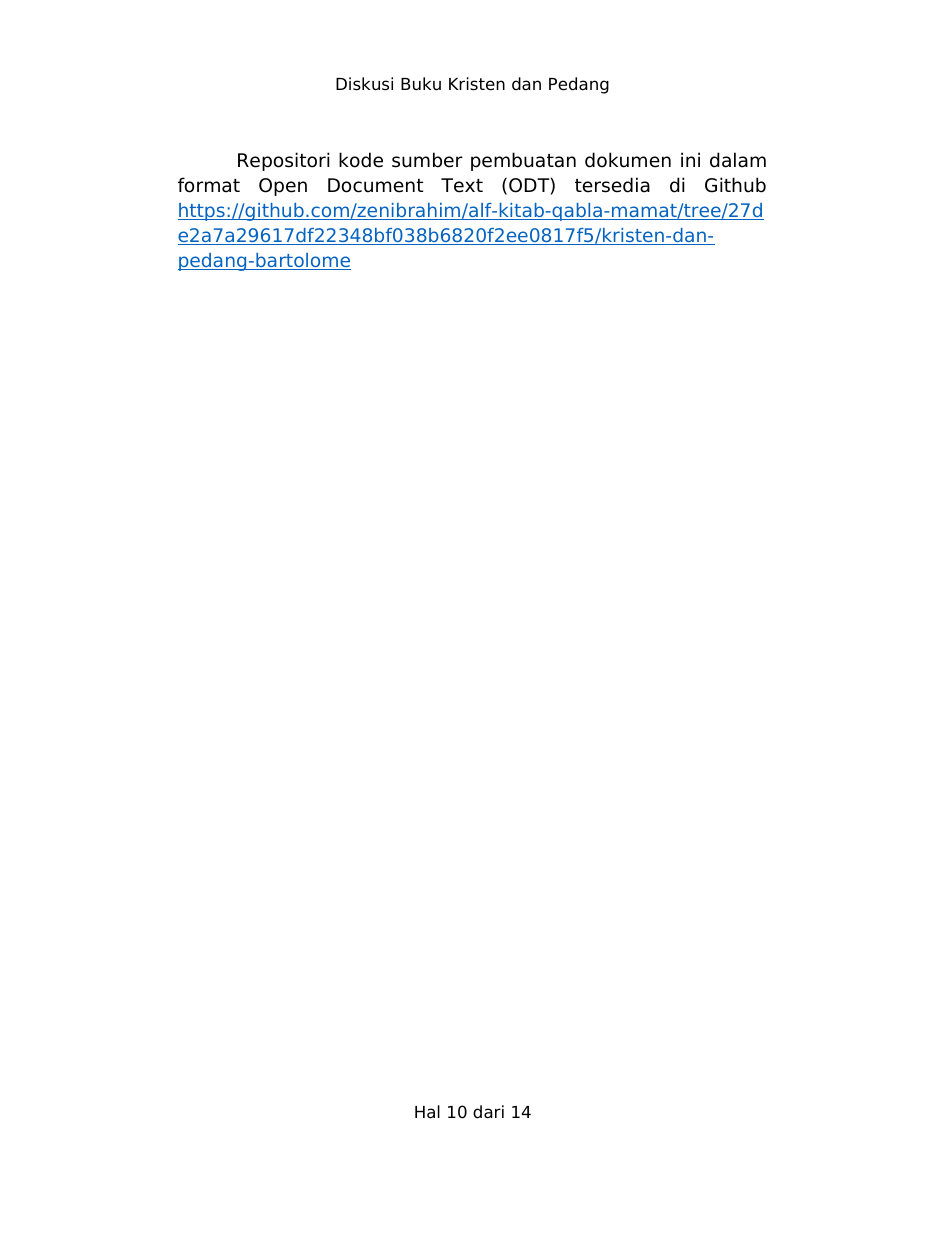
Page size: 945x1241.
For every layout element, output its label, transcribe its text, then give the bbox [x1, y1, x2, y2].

text Repositori kode sumber pembuatan dokumen ini dalam format Open Document Text (ODT) tersedia di Github https://github.com/zenibrahim/alf-kitab-qabla-mamat/tree/27de2a7a29617df22348bf038b6820f2ee0817f5/kristen-dan-pedang-bartolome [177, 150, 768, 272]
